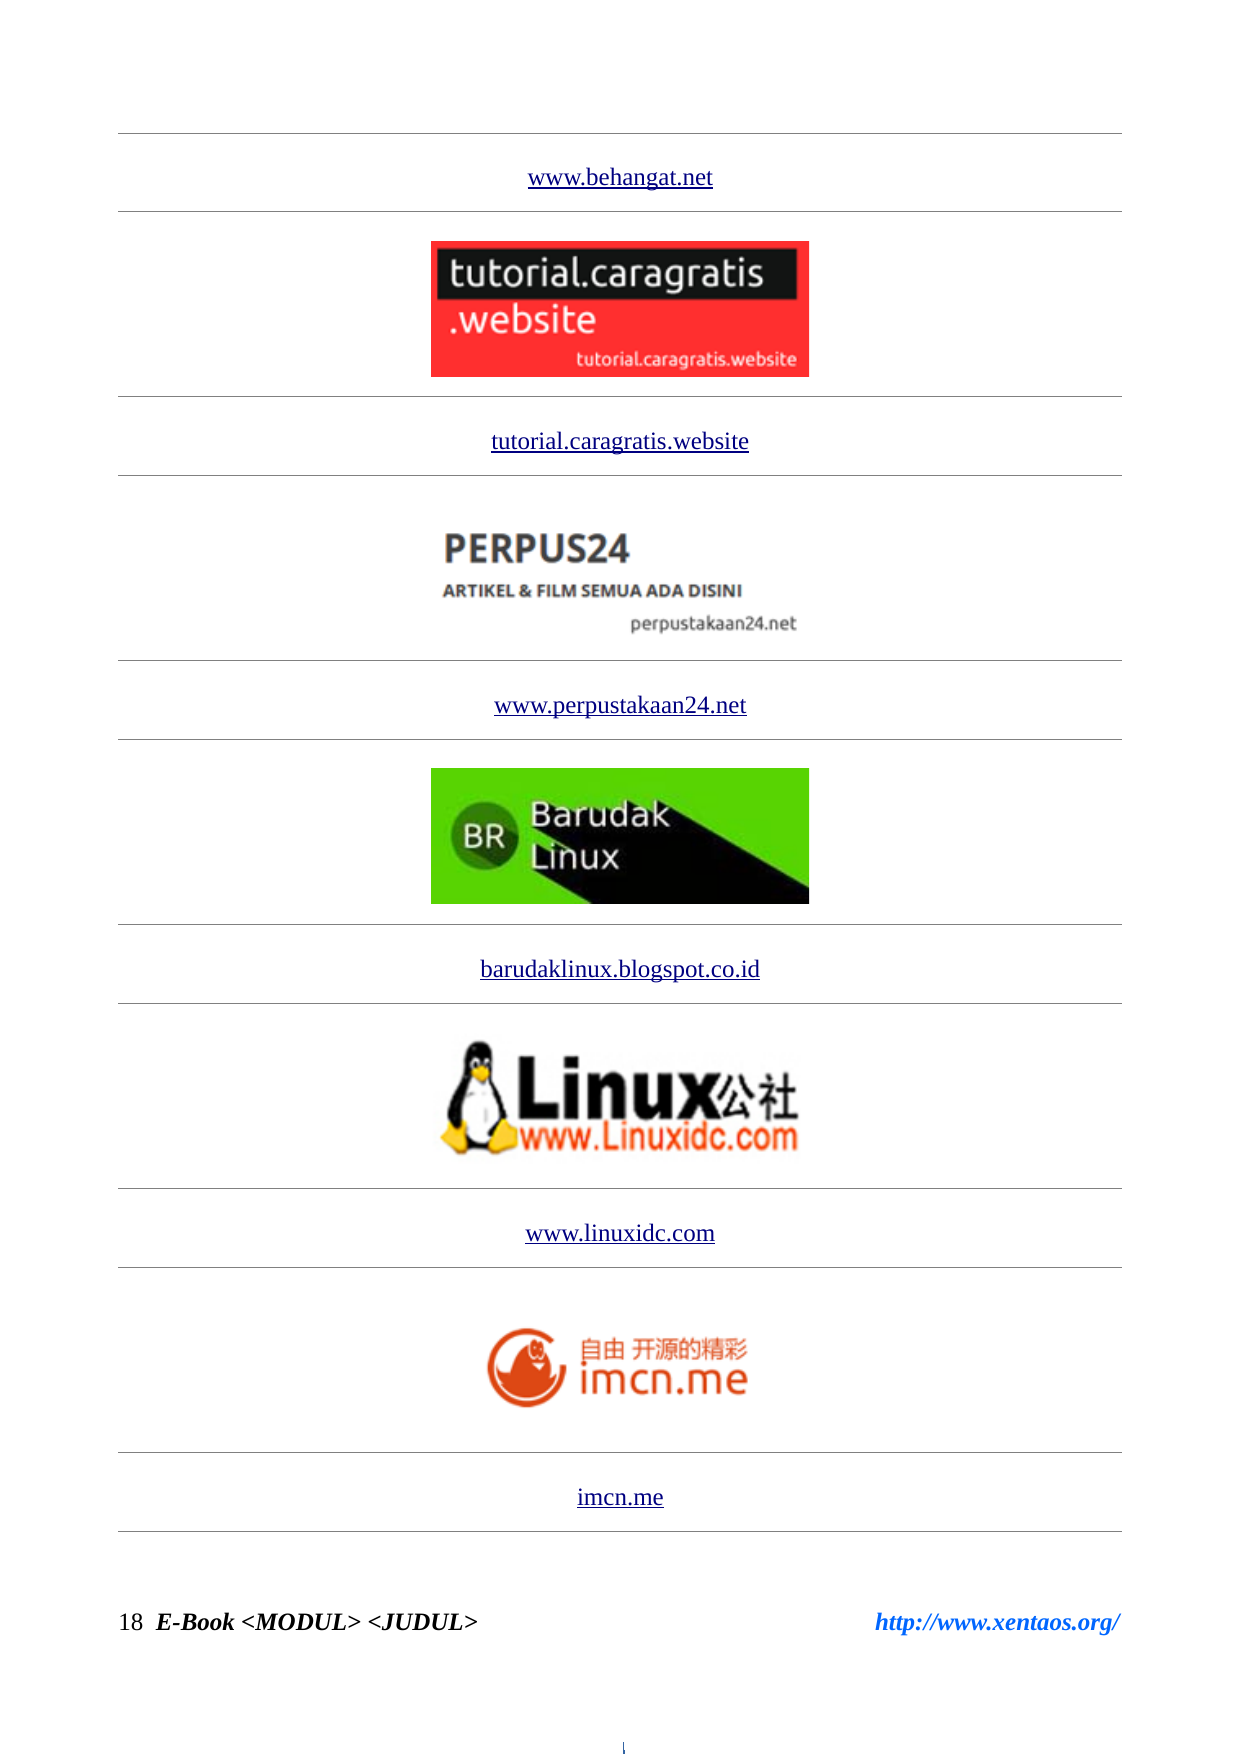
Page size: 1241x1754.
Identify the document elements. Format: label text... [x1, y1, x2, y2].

picture [431, 768, 810, 904]
text imcn.me [118, 1482, 1122, 1510]
text barudaklinux.blogspot.co.id [118, 954, 1122, 983]
text tutorial.caragratis.website [118, 426, 1122, 455]
text www.behangat.net [118, 162, 1122, 191]
text www.perpustakaan24.net [118, 690, 1122, 719]
picture [431, 1032, 810, 1168]
text www.linuxidc.com [118, 1218, 1122, 1246]
picture [431, 504, 810, 641]
picture [431, 1296, 810, 1432]
picture [431, 241, 810, 377]
